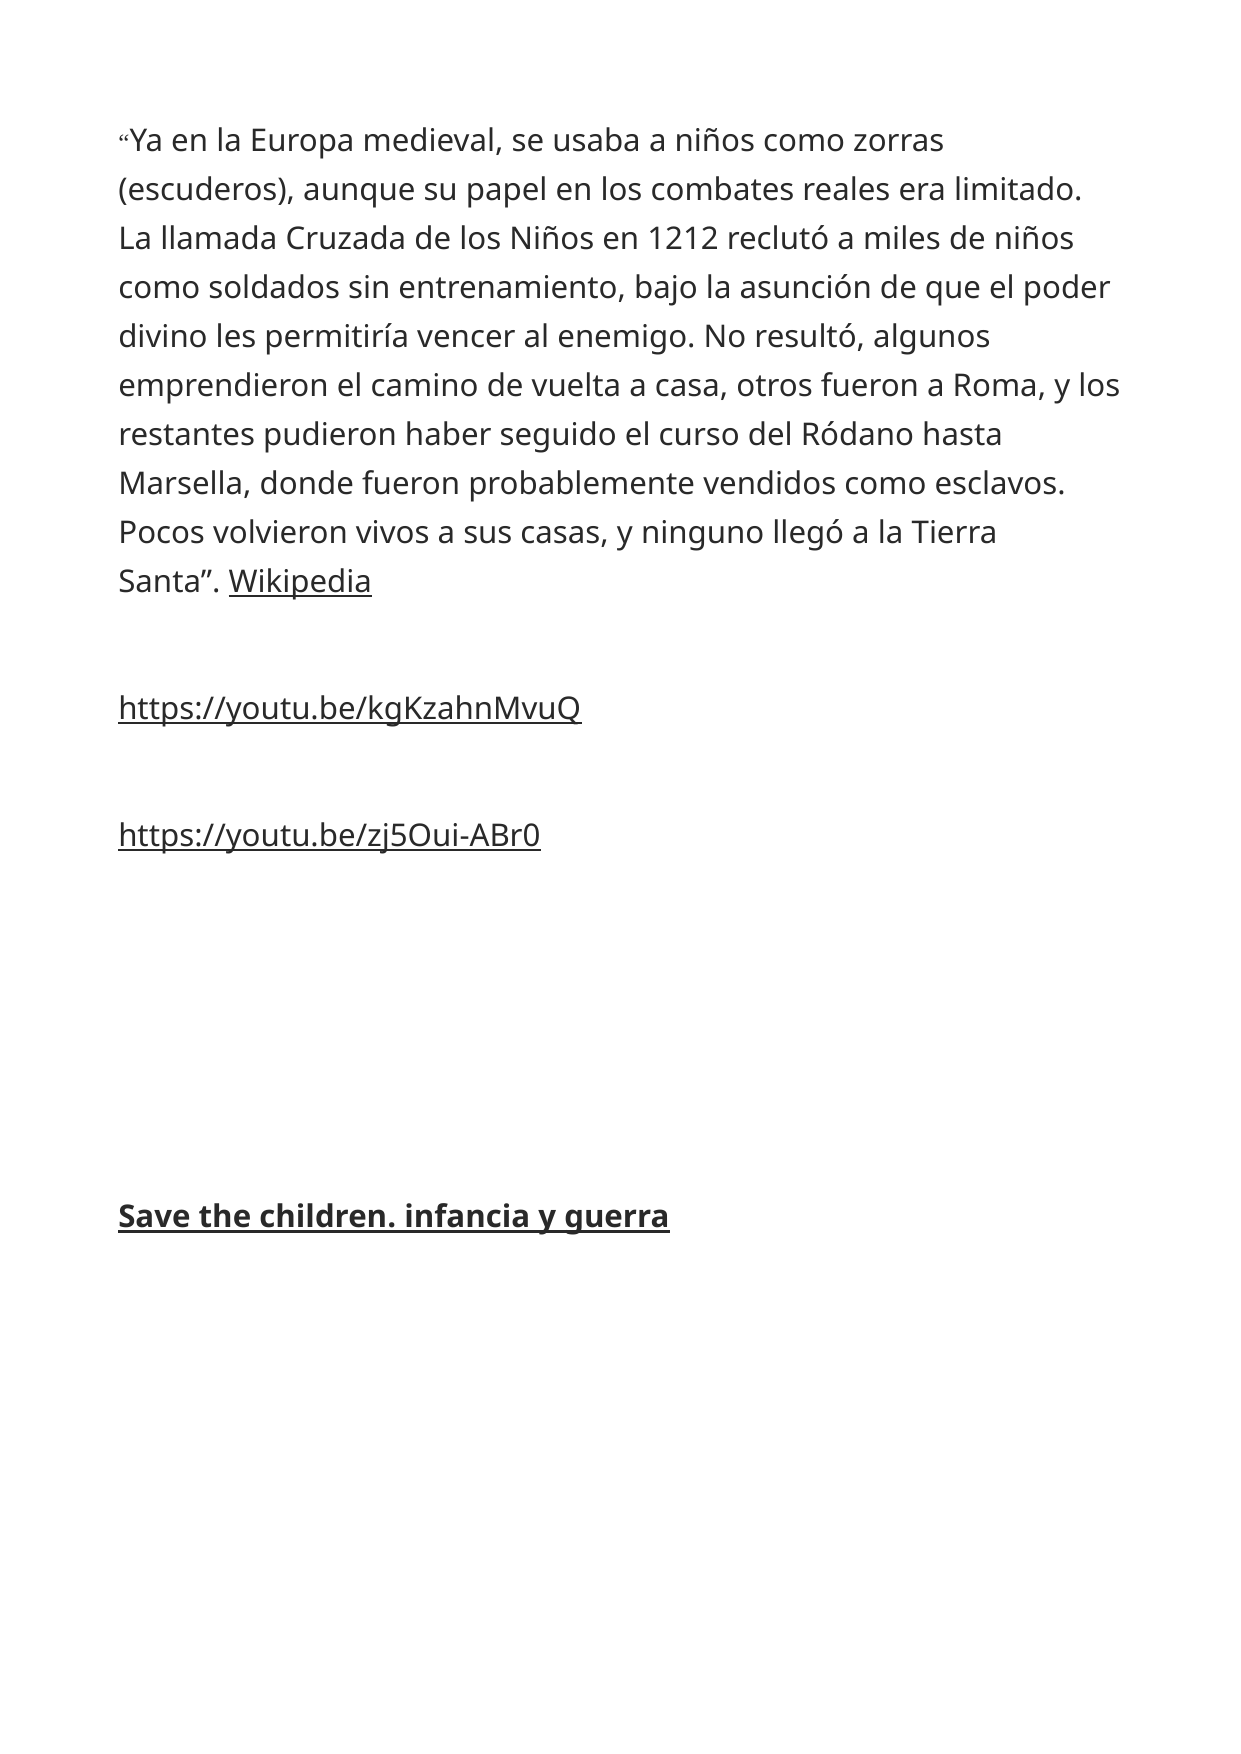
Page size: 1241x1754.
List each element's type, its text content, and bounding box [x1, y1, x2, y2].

text https://youtu.be/kgKzahnMvuQ [118, 686, 1122, 728]
text https://youtu.be/zj5Oui-ABr0 [118, 813, 1122, 856]
text “Ya en la Europa medieval, se usaba a niños como zorras (escuderos), aunque su papel en los combates reales era limitado. La llamada Cruzada de los Niños en 1212 reclutó a miles de niños como soldados sin entrenamiento, bajo la asunción de que el poder divino les permitiría vencer al enemigo. No resultó, algunos emprendieron el camino de vuelta a casa, otros fueron a Roma, y los restantes pudieron haber seguido el curso del Ródano hasta Marsella, donde fueron probablemente vendidos como esclavos. Pocos volvieron vivos a sus casas, y ninguno llegó a la Tierra Santa”. Wikipedia [118, 118, 1122, 601]
text Save the children. infancia y guerra [118, 1194, 1122, 1237]
